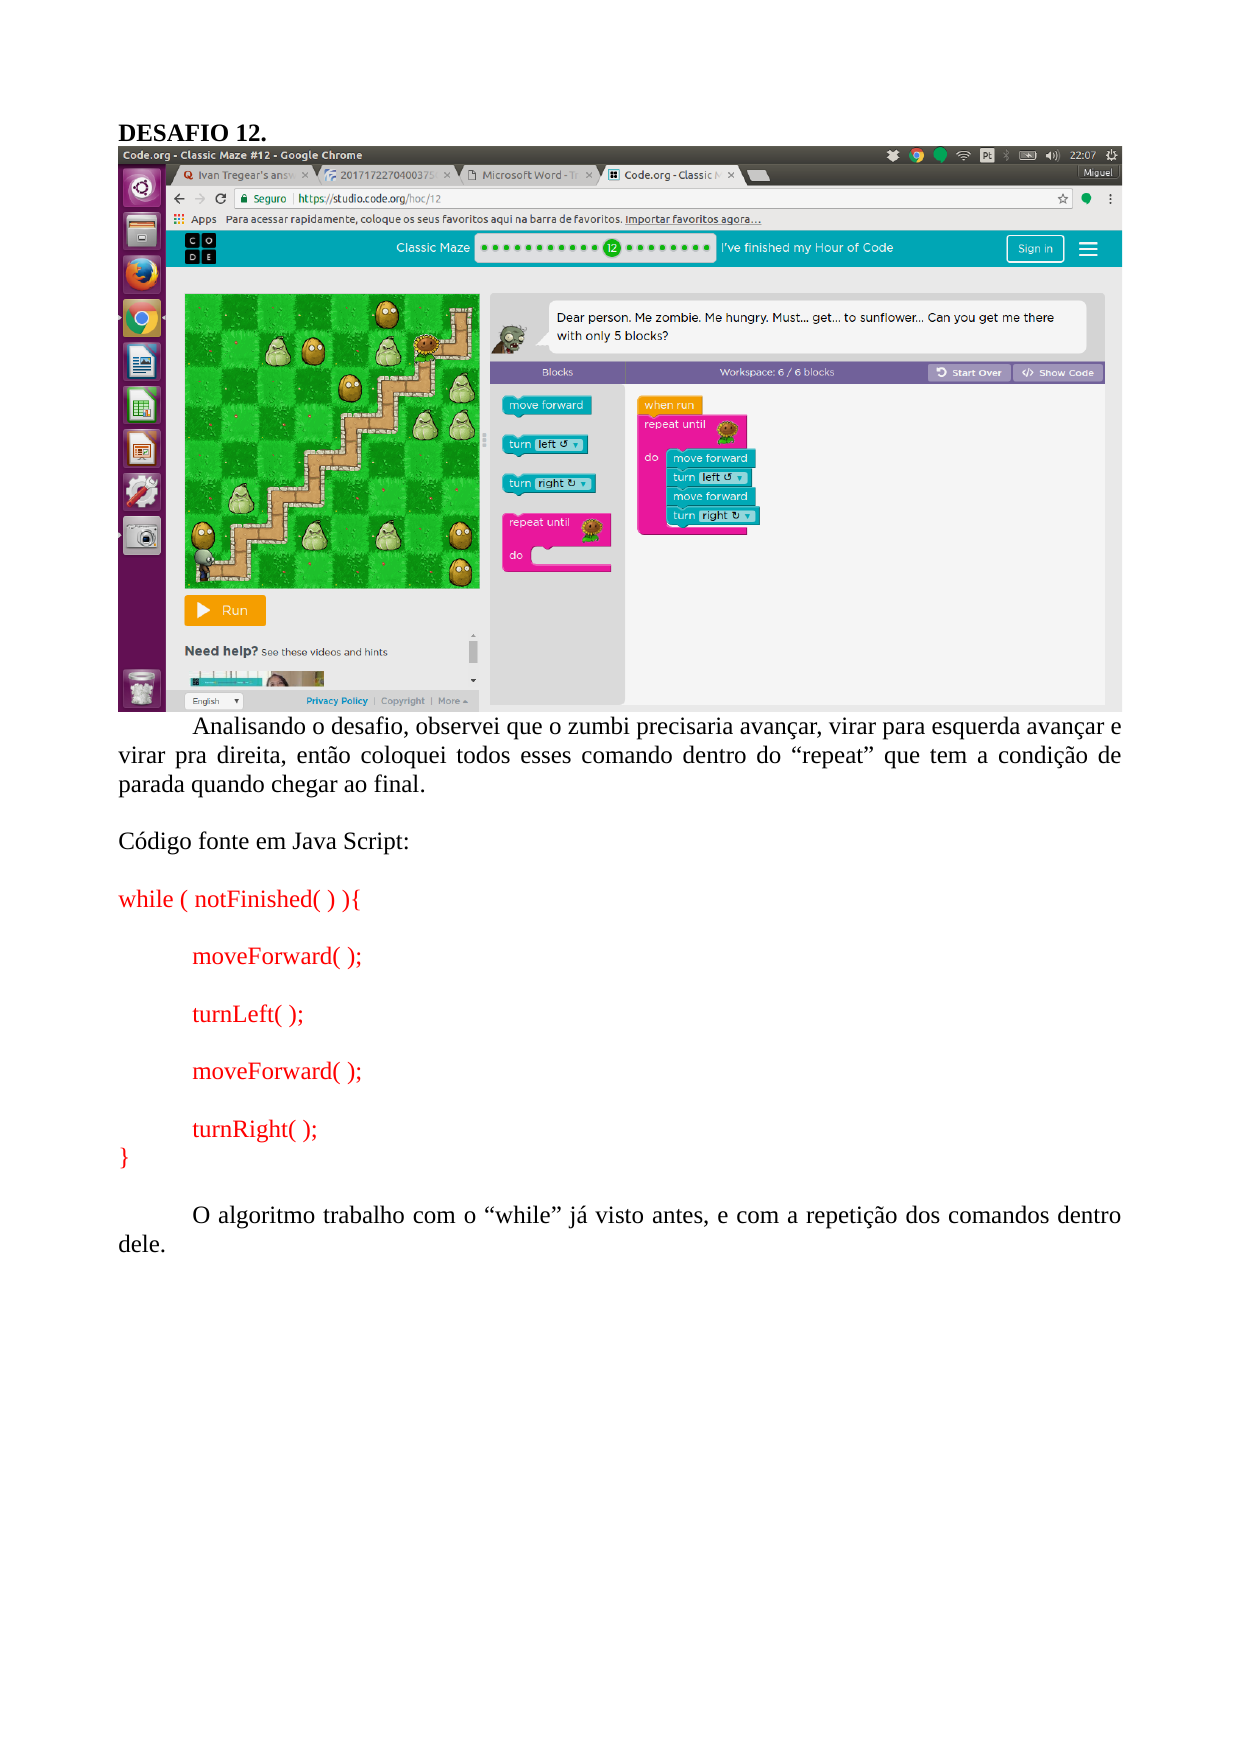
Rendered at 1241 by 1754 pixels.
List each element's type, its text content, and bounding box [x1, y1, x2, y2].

text while ( notFinished( ) ){ [118, 884, 1122, 912]
text O algoritmo trabalho com o “while” já visto antes, e com a repetição dos comandos dentro dele. [118, 1200, 1122, 1257]
text moveForward( ); [118, 941, 1122, 970]
text } [118, 1142, 1122, 1171]
text moveForward( ); [118, 1056, 1122, 1085]
text turnRight( ); [118, 1114, 1122, 1142]
text turnLeft( ); [118, 999, 1122, 1027]
text Analisando o desafio, observei que o zumbi precisaria avançar, virar para esquerda avançar e virar pra direita, então coloquei todos esses comando dentro do “repeat” que tem a condição de parada quando chegar ao final. [118, 712, 1122, 797]
picture [118, 146, 1123, 712]
text DESAFIO 12. [118, 118, 1122, 146]
text Código fonte em Java Script: [118, 826, 1122, 855]
